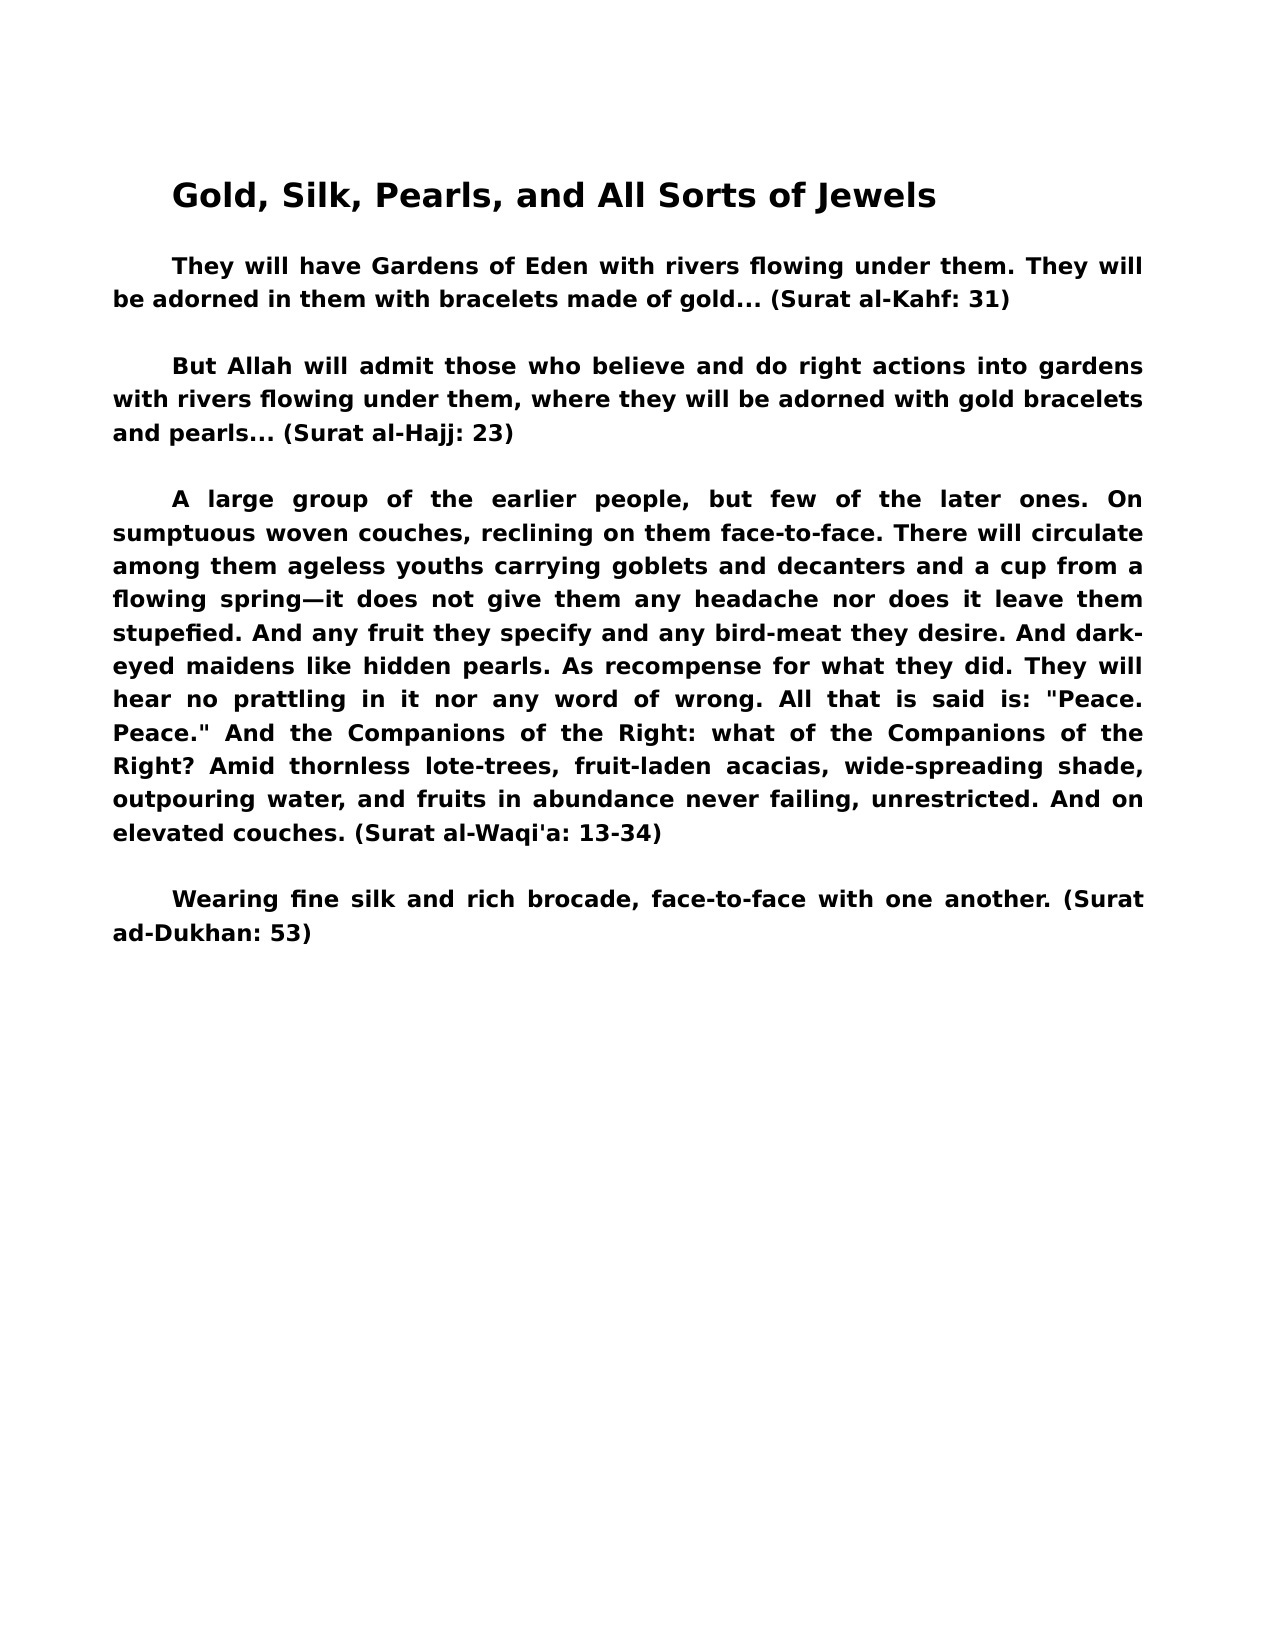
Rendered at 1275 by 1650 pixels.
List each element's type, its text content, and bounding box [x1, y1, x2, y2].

text A large group of the earlier people, but few of the later ones. On sumptuous woven couches, reclining on them face-to-face. There will circulate among them ageless youths carrying goblets and decanters and a cup from a flowing spring—it does not give them any headache nor does it leave them stupefied. And any fruit they specify and any bird-meat they desire. And dark-eyed maidens like hidden pearls. As recompense for what they did. They will hear no prattling in it nor any word of wrong. All that is said is: "Peace. Peace." And the Companions of the Right: what of the Companions of the Right? Amid thornless lote-trees, fruit-laden acacias, wide-spreading shade, outpouring water, and fruits in abundance never failing, unrestricted. And on elevated couches. (Surat al-Waqi'a: 13-34) [112, 481, 1145, 848]
text Wearing fine silk and rich brocade, face-to-face with one another. (Surat ad-Dukhan: 53) [112, 881, 1145, 948]
text But Allah will admit those who believe and do right actions into gardens with rivers flowing under them, where they will be adorned with gold bracelets and pearls... (Surat al-Hajj: 23) [112, 348, 1145, 448]
text They will have Gardens of Eden with rivers flowing under them. They will be adorned in them with bracelets made of gold... (Surat al-Kahf: 31) [112, 248, 1145, 314]
text Gold, Silk, Pearls, and All Sorts of Jewels [112, 181, 1145, 214]
